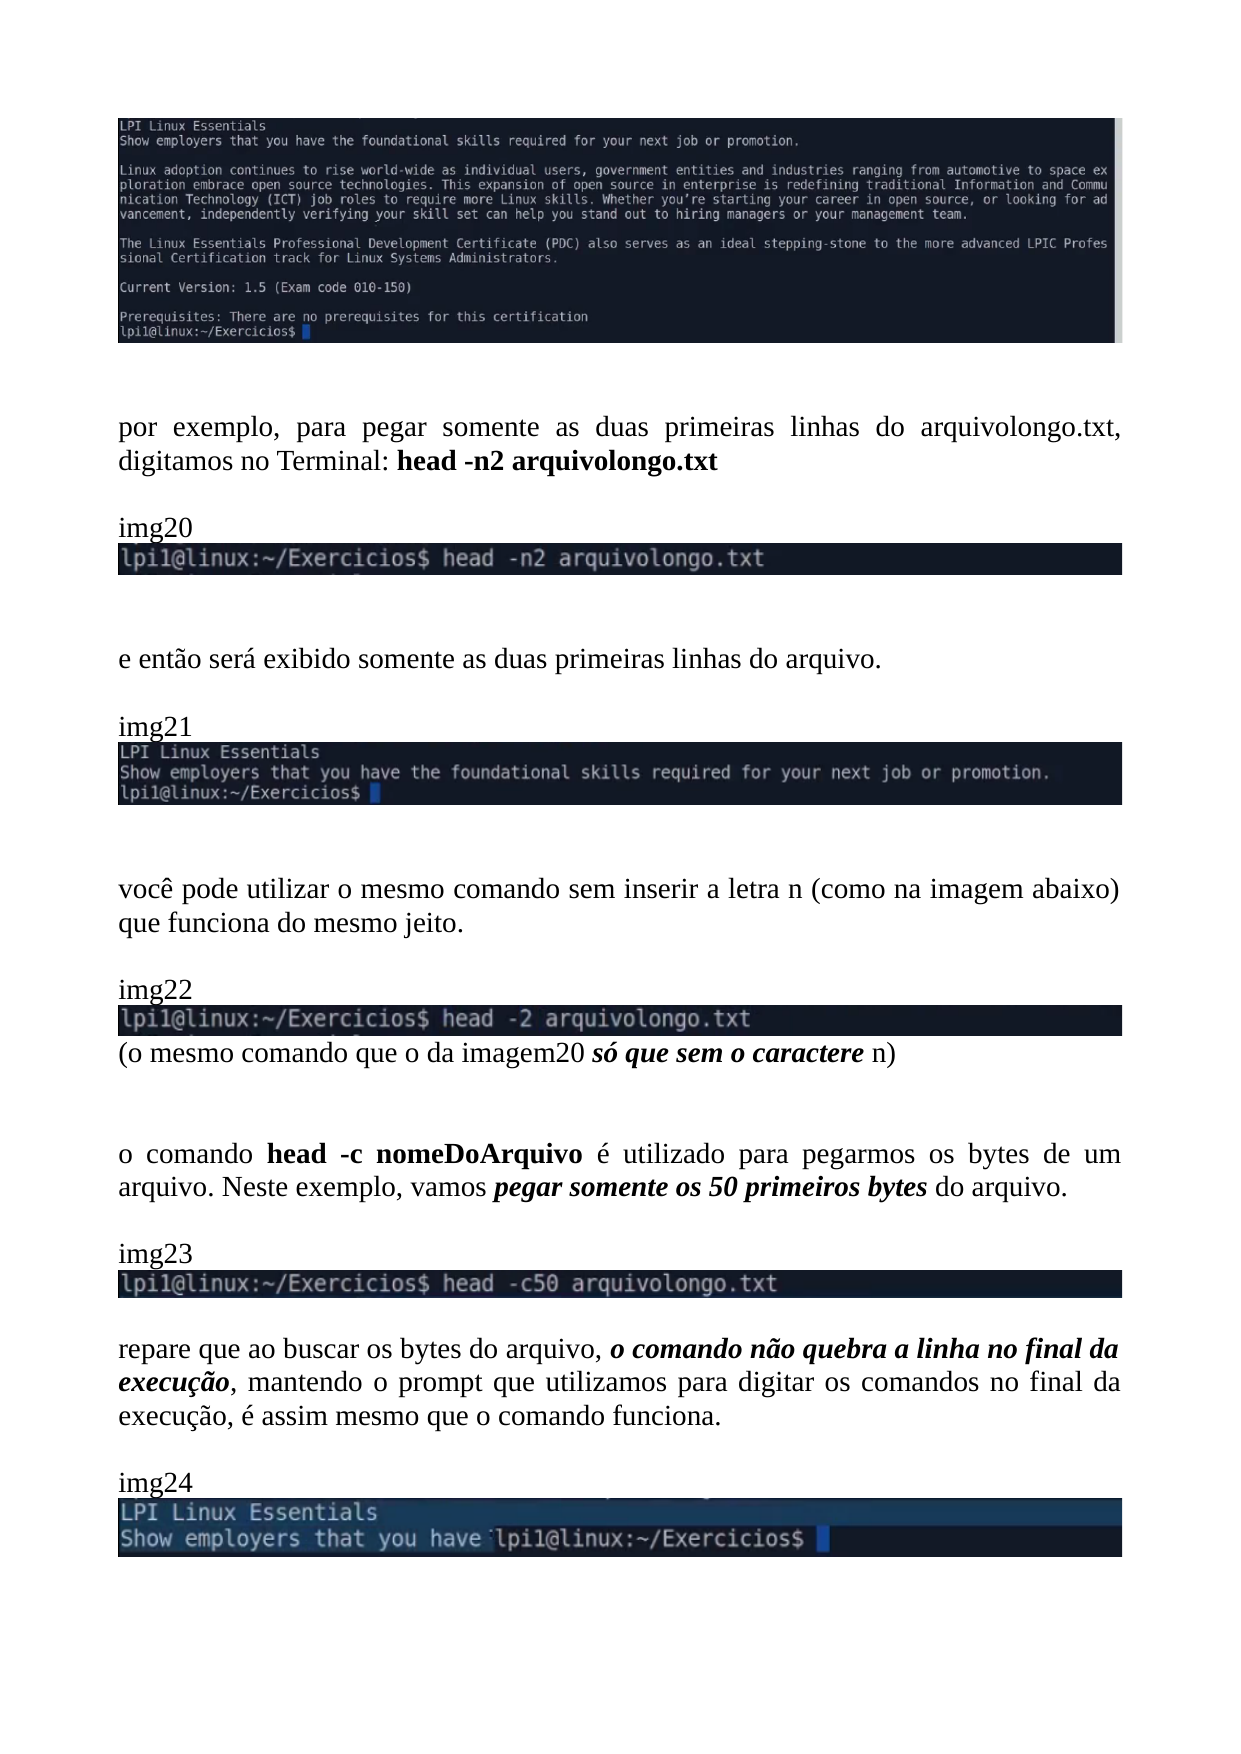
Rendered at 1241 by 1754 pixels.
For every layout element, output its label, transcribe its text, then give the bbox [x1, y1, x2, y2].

text img23 [118, 1237, 1122, 1270]
picture [118, 118, 1123, 343]
picture [118, 543, 1123, 575]
picture [118, 1498, 1123, 1557]
text img22 [118, 972, 1122, 1005]
text por exemplo, para pegar somente as duas primeiras linhas do arquivolongo.txt, digitamos no Terminal: head -n2 arquivolongo.txt [118, 409, 1122, 476]
text img21 [118, 709, 1122, 742]
text repare que ao buscar os bytes do arquivo, o comando não quebra a linha no final da execução, mantendo o prompt que utilizamos para digitar os comandos no final da execução, é assim mesmo que o comando funciona. [118, 1331, 1122, 1432]
text (o mesmo comando que o da imagem20 só que sem o caractere n) [118, 1036, 1122, 1069]
picture [118, 1270, 1123, 1298]
text você pode utilizar o mesmo comando sem inserir a letra n (como na imagem abaixo) que funciona do mesmo jeito. [118, 872, 1122, 939]
text o comando head -c nomeDoArquivo é utilizado para pegarmos os bytes de um arquivo. Neste exemplo, vamos pegar somente os 50 primeiros bytes do arquivo. [118, 1136, 1122, 1203]
picture [118, 742, 1123, 805]
text img20 [118, 510, 1122, 543]
text img24 [118, 1465, 1122, 1498]
text e então será exibido somente as duas primeiras linhas do arquivo. [118, 642, 1122, 675]
picture [118, 1005, 1123, 1036]
